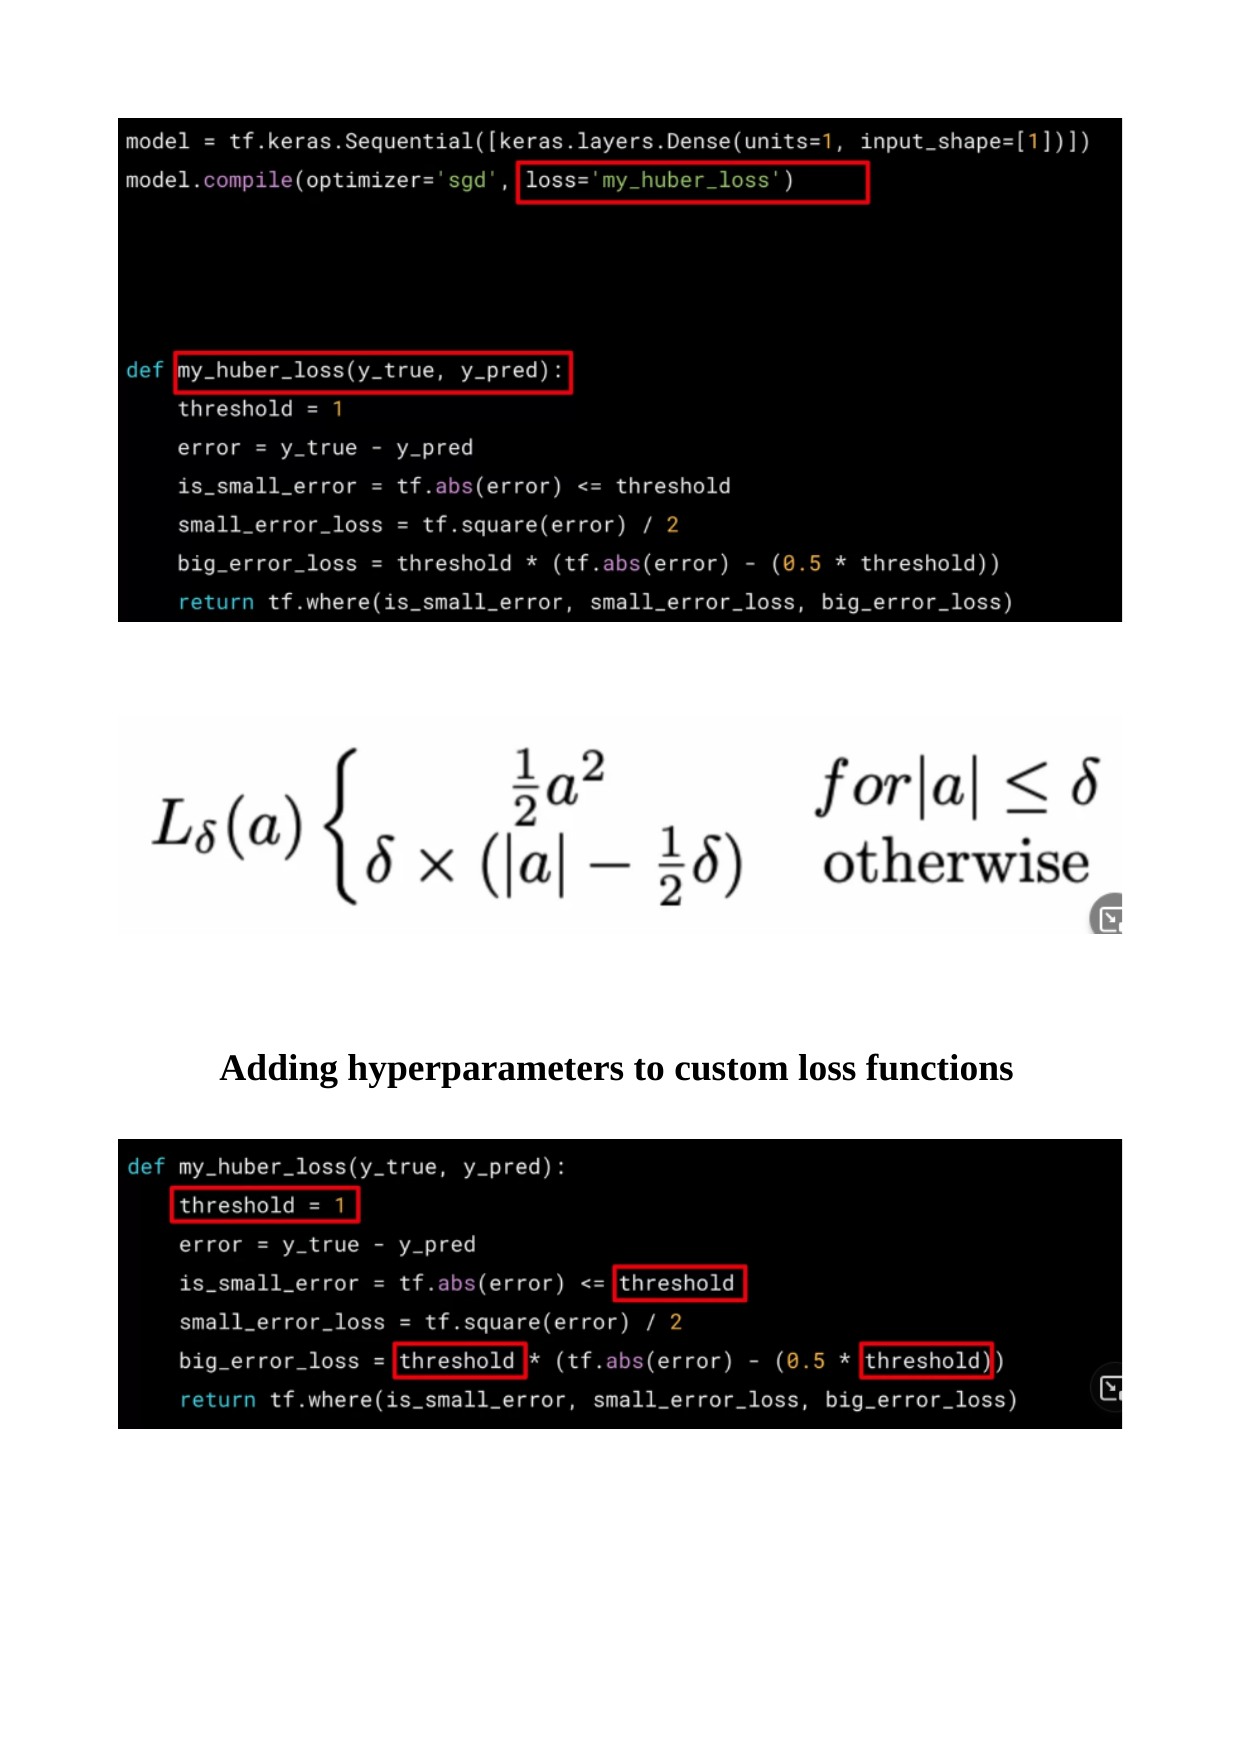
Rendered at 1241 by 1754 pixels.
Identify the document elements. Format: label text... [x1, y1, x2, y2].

subtitle Adding hyperparameters to custom loss functions [118, 1045, 1122, 1088]
picture [118, 715, 1123, 934]
picture [118, 118, 1123, 622]
picture [118, 1139, 1123, 1429]
